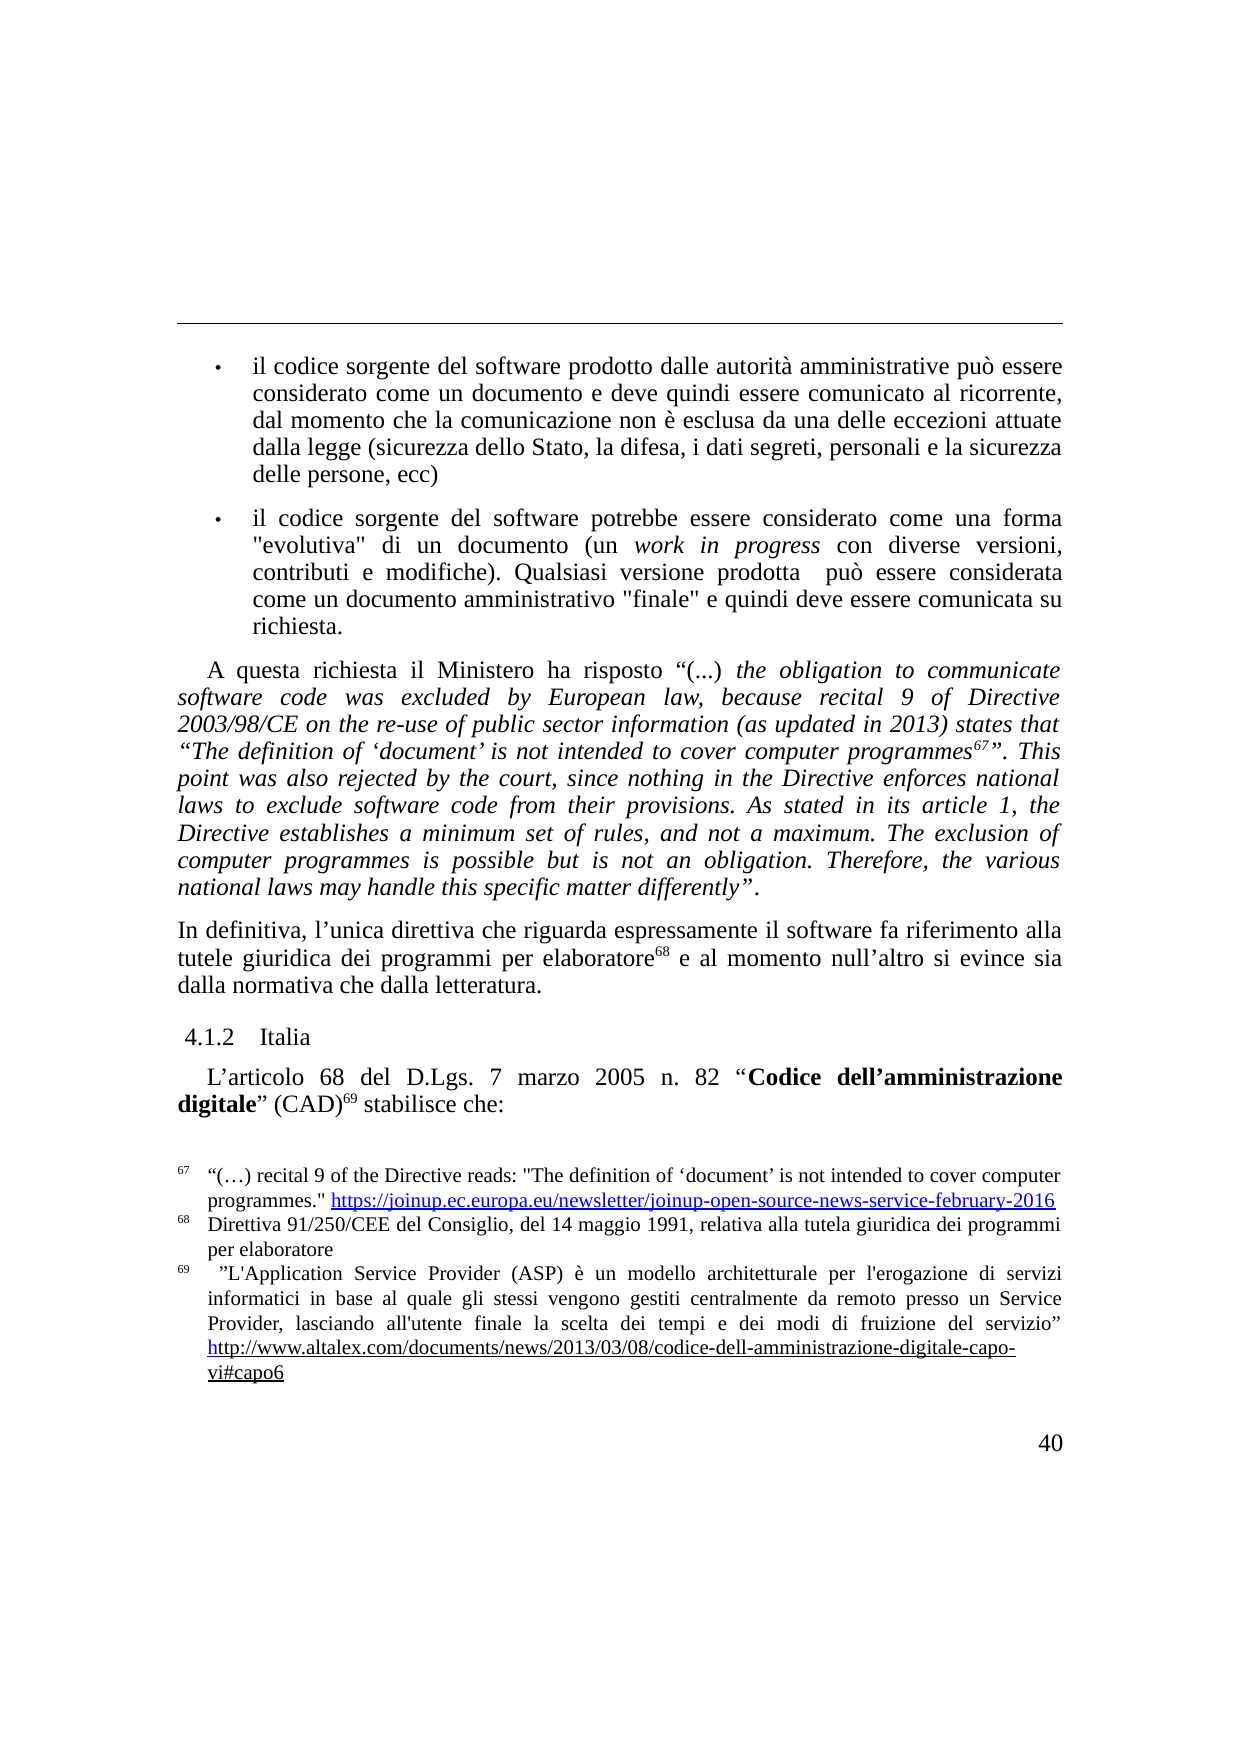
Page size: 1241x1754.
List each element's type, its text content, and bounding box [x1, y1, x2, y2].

text “(…) recital 9 of the Directive reads: "The definition of ‘document’ is not intended to cover computer programmes." https://joinup.ec.europa.eu/newsletter/joinup-open-source-news-service-february-2016 [177, 1164, 1063, 1212]
text In definitiva, l’unica direttiva che riguarda espressamente il software fa riferimento alla tutele giuridica dei programmi per elaboratore e al momento null’altro si evince sia dalla normativa che dalla letteratura. [177, 917, 1063, 998]
text ”L'Application Service Provider (ASP) è un modello architetturale per l'erogazione di servizi informatici in base al quale gli stessi vengono gestiti centralmente da remoto presso un Service Provider, lasciando all'utente finale la scelta dei tempi e dei modi di fruizione del servizio” http://www.altalex.com/documents/news/2013/03/08/codice-dell-amministrazione-digitale-capo-vi#capo6 [177, 1262, 1063, 1384]
text A questa richiesta il Ministero ha risposto “(...) the obligation to communicate software code was excluded by European law, because recital 9 of Directive 2003/98/CE on the re-use of public sector information (as updated in 2013) states that “The definition of ‘document’ is not intended to cover computer programmes”. This point was also rejected by the court, since nothing in the Directive enforces national laws to exclude software code from their provisions. As stated in its article 1, the Directive establishes a minimum set of rules, and not a maximum. The exclusion of computer programmes is possible but is not an obligation. Therefore, the various national laws may handle this specific matter differently”. [177, 657, 1063, 901]
subtitle Italia [184, 1023, 1063, 1051]
list il codice sorgente del software potrebbe essere considerato come una forma "evolutiva" di un documento (un work in progress con diverse versioni, contributi e modifiche). Qualsiasi versione prodotta può essere considerata come un documento amministrativo "finale" e quindi deve essere comunicata su richiesta. [215, 505, 1063, 640]
text L’articolo 68 del D.Lgs. 7 marzo 2005 n. 82 “Codice dell’amministrazione digitale” (CAD) stabilisce che: [177, 1064, 1063, 1118]
list il codice sorgente del software prodotto dalle autorità amministrative può essere considerato come un documento e deve quindi essere comunicato al ricorrente, dal momento che la comunicazione non è esclusa da una delle eccezioni attuate dalla legge (sicurezza dello Stato, la difesa, i dati segreti, personali e la sicurezza delle persone, ecc) [215, 353, 1063, 488]
text Direttiva 91/250/CEE del Consiglio, del 14 maggio 1991, relativa alla tutela giuridica dei programmi per elaboratore [177, 1213, 1063, 1261]
